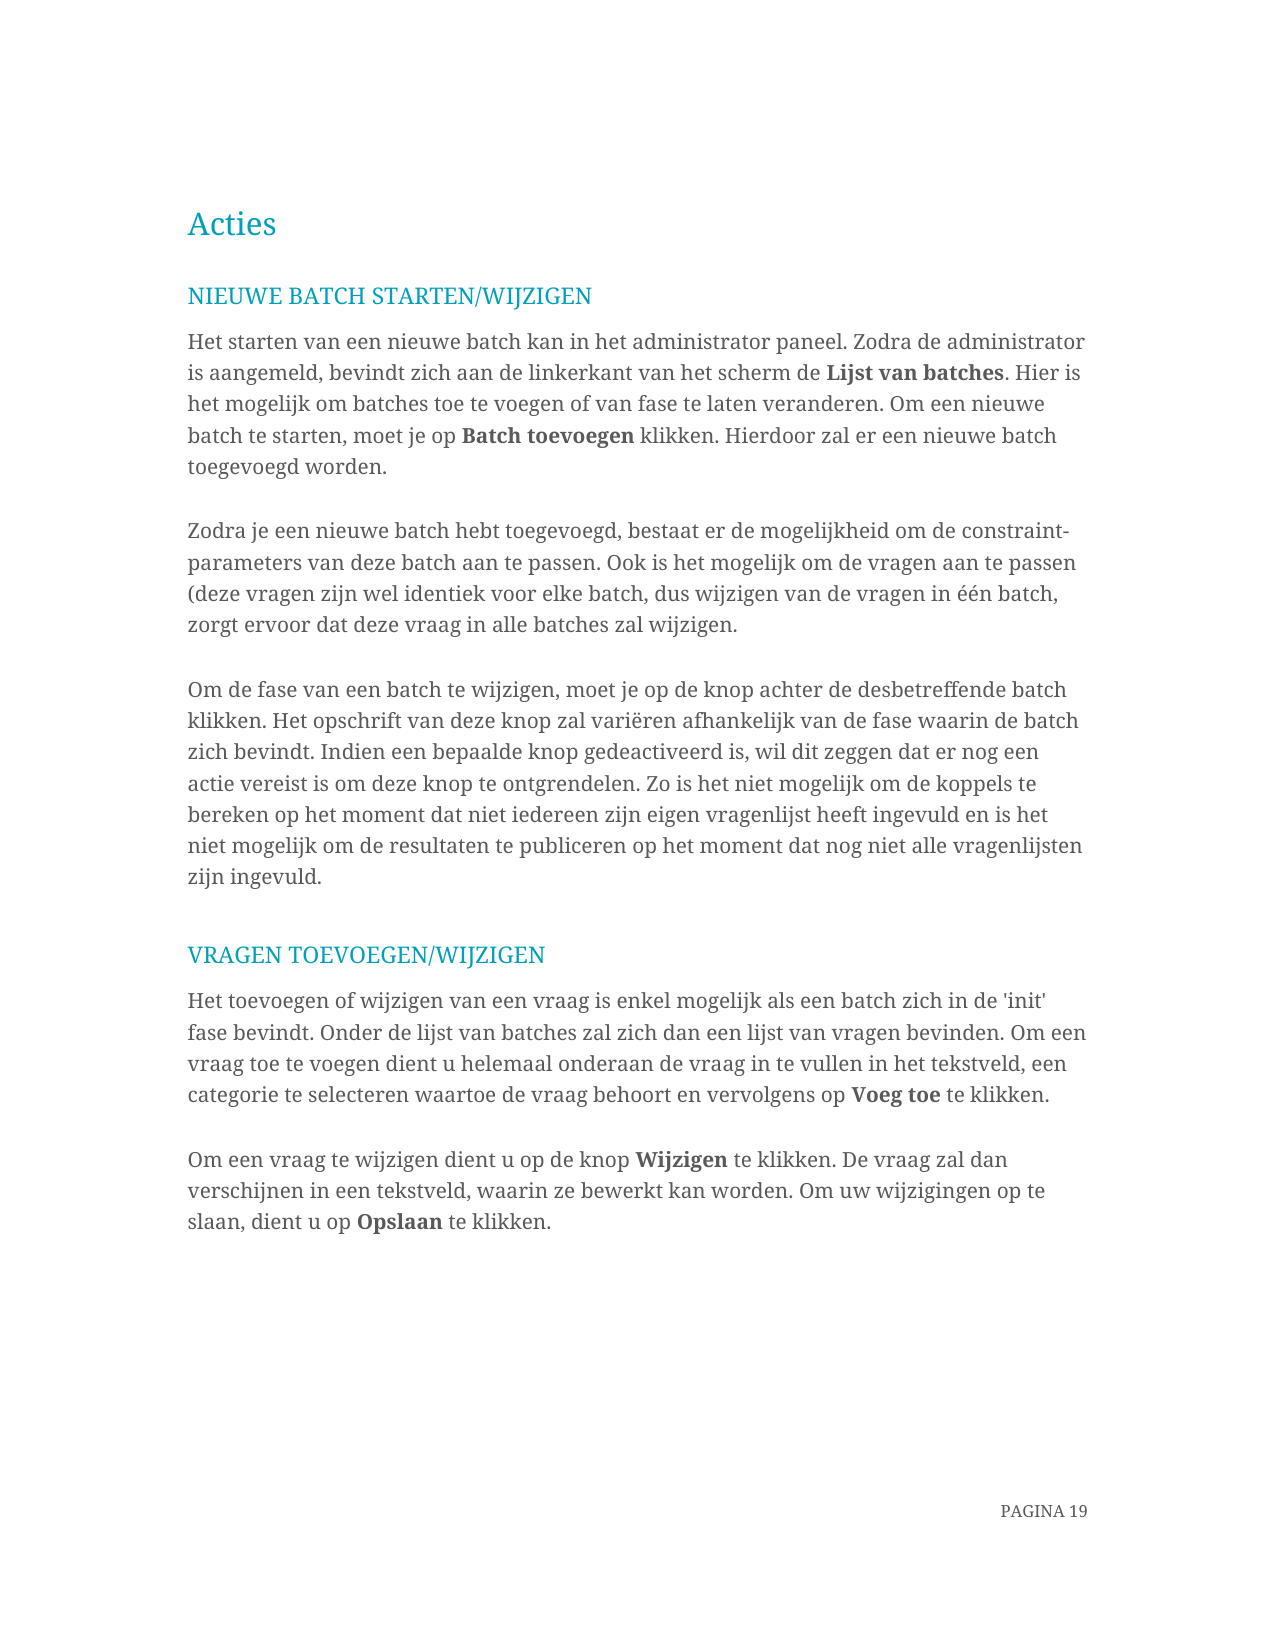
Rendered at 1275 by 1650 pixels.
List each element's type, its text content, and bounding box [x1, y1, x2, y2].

text Het toevoegen of wijzigen van een vraag is enkel mogelijk als een batch zich in de 'init' fase bevindt. Onder de lijst van batches zal zich dan een lijst van vragen bevinden. Om een vraag toe te voegen dient u helemaal onderaan de vraag in te vullen in het tekstveld, een categorie te selecteren waartoe de vraag behoort en vervolgens op Voeg toe te klikken. [187, 986, 1087, 1108]
text Om een vraag te wijzigen dient u op de knop Wijzigen te klikken. De vraag zal dan verschijnen in een tekstveld, waarin ze bewerkt kan worden. Om uw wijzigingen op te slaan, dient u op Opslaan te klikken. [187, 1145, 1087, 1236]
text Het starten van een nieuwe batch kan in het administrator paneel. Zodra de administrator is aangemeld, bevindt zich aan de linkerkant van het scherm de Lijst van batches. Hier is het mogelijk om batches toe te voegen of van fase te laten veranderen. Om een nieuwe batch te starten, moet je op Batch toevoegen klikken. Hierdoor zal er een nieuwe batch toegevoegd worden. [187, 327, 1087, 480]
subtitle Nieuwe batch starten/wijzigen [187, 280, 1087, 311]
subtitle Vragen toevoegen/wijzigen [187, 939, 1087, 971]
text Zodra je een nieuwe batch hebt toegevoegd, bestaat er de mogelijkheid om de constraint-parameters van deze batch aan te passen. Ook is het mogelijk om de vragen aan te passen (deze vragen zijn wel identiek voor elke batch, dus wijzigen van de vragen in één batch, zorgt ervoor dat deze vraag in alle batches zal wijzigen. [187, 517, 1087, 639]
subtitle Acties [187, 202, 1087, 245]
text Om de fase van een batch te wijzigen, moet je op de knop achter de desbetreffende batch klikken. Het opschrift van deze knop zal variëren afhankelijk van de fase waarin de batch zich bevindt. Indien een bepaalde knop gedeactiveerd is, wil dit zeggen dat er nog een actie vereist is om deze knop te ontgrendelen. Zo is het niet mogelijk om de koppels te bereken op het moment dat niet iedereen zijn eigen vragenlijst heeft ingevuld en is het niet mogelijk om de resultaten te publiceren op het moment dat nog niet alle vragenlijsten zijn ingevuld. [187, 675, 1087, 891]
